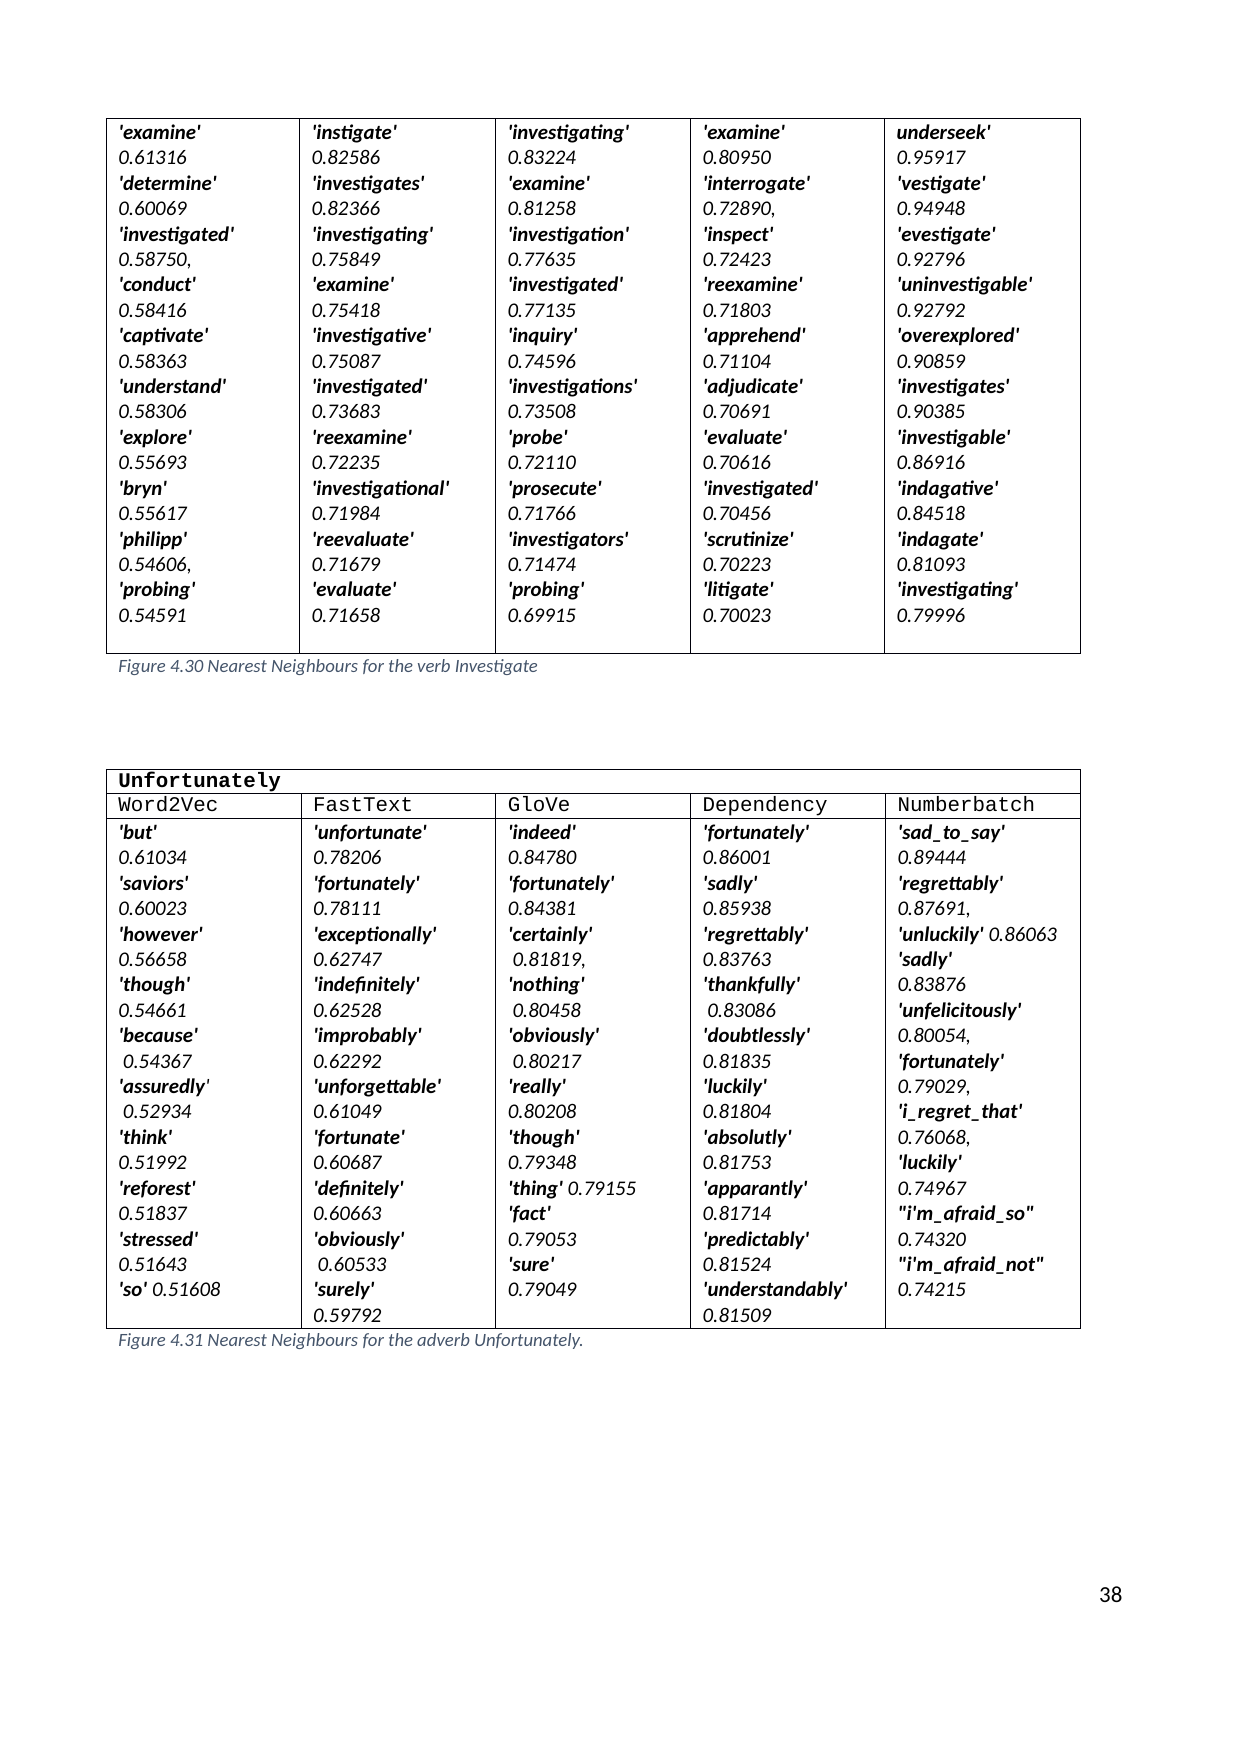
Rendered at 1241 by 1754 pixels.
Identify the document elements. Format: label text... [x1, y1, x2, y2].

text Figure 4.31 Nearest Neighbours for the adverb Unfortunately. [118, 1328, 1122, 1351]
table_header Unfortunately [107, 770, 1080, 793]
table_cell 'investigating' 0.83224 'examine' 0.81258 'investigation' 0.77635 'investigated' 0.77135 'inquiry' 0.74596 'investigations' 0.73508 'probe' 0.72110 'prosecute' 0.71766 'investigators' 0.71474 'probing' 0.69915 [496, 119, 690, 653]
table_cell 'but' 0.61034 'saviors' 0.60023 'however' 0.56658 'though' 0.54661 'because' 0.54367 'assuredly' 0.52934 'think' 0.51992 'reforest' 0.51837 'stressed' 0.51643 'so' 0.51608 [107, 819, 301, 1327]
table_cell 'examine' 0.61316 'determine' 0.60069 'investigated' 0.58750, 'conduct' 0.58416 'captivate' 0.58363 'understand' 0.58306 'explore' 0.55693 'bryn' 0.55617 'philipp' 0.54606, 'probing' 0.54591 [107, 119, 299, 653]
table_cell FastText [302, 794, 495, 818]
table_cell 'instigate' 0.82586 'investigates' 0.82366 'investigating' 0.75849 'examine' 0.75418 'investigative' 0.75087 'investigated' 0.73683 'reexamine' 0.72235 'investigational' 0.71984 'reevaluate' 0.71679 'evaluate' 0.71658 [300, 119, 495, 653]
table_cell Numberbatch [886, 794, 1080, 818]
text Figure 4.30 Nearest Neighbours for the verb Investigate [118, 654, 1122, 677]
table_cell 'examine' 0.80950 'interrogate' 0.72890, 'inspect' 0.72423 'reexamine' 0.71803 'apprehend' 0.71104 'adjudicate' 0.70691 'evaluate' 0.70616 'investigated' 0.70456 'scrutinize' 0.70223 'litigate' 0.70023 [691, 119, 884, 653]
table_cell Dependency [691, 794, 885, 818]
table_cell 'fortunately' 0.86001 'sadly' 0.85938 'regrettably' 0.83763 'thankfully' 0.83086 'doubtlessly' 0.81835 'luckily' 0.81804 'absolutly' 0.81753 'apparantly' 0.81714 'predictably' 0.81524 'understandably' 0.81509 [691, 819, 885, 1327]
table_cell 'sad_to_say' 0.89444 'regrettably' 0.87691, 'unluckily' 0.86063 'sadly' 0.83876 'unfelicitously' 0.80054, 'fortunately' 0.79029, 'i_regret_that' 0.76068, 'luckily' 0.74967 "i'm_afraid_so" 0.74320 "i'm_afraid_not" 0.74215 [886, 819, 1080, 1327]
table_cell GloVe [496, 794, 690, 818]
table_cell Word2Vec [107, 794, 301, 818]
table_cell underseek' 0.95917 'vestigate' 0.94948 'evestigate' 0.92796 'uninvestigable' 0.92792 'overexplored' 0.90859 'investigates' 0.90385 'investigable' 0.86916 'indagative' 0.84518 'indagate' 0.81093 'investigating' 0.79996 [885, 119, 1080, 653]
table_cell 'unfortunate' 0.78206 'fortunately' 0.78111 'exceptionally' 0.62747 'indefinitely' 0.62528 'improbably' 0.62292 'unforgettable' 0.61049 'fortunate' 0.60687 'definitely' 0.60663 'obviously' 0.60533 'surely' 0.59792 [302, 819, 495, 1327]
table_cell 'indeed' 0.84780 'fortunately' 0.84381 'certainly' 0.81819, 'nothing' 0.80458 'obviously' 0.80217 'really' 0.80208 'though' 0.79348 'thing' 0.79155 'fact' 0.79053 'sure' 0.79049 [496, 819, 690, 1327]
